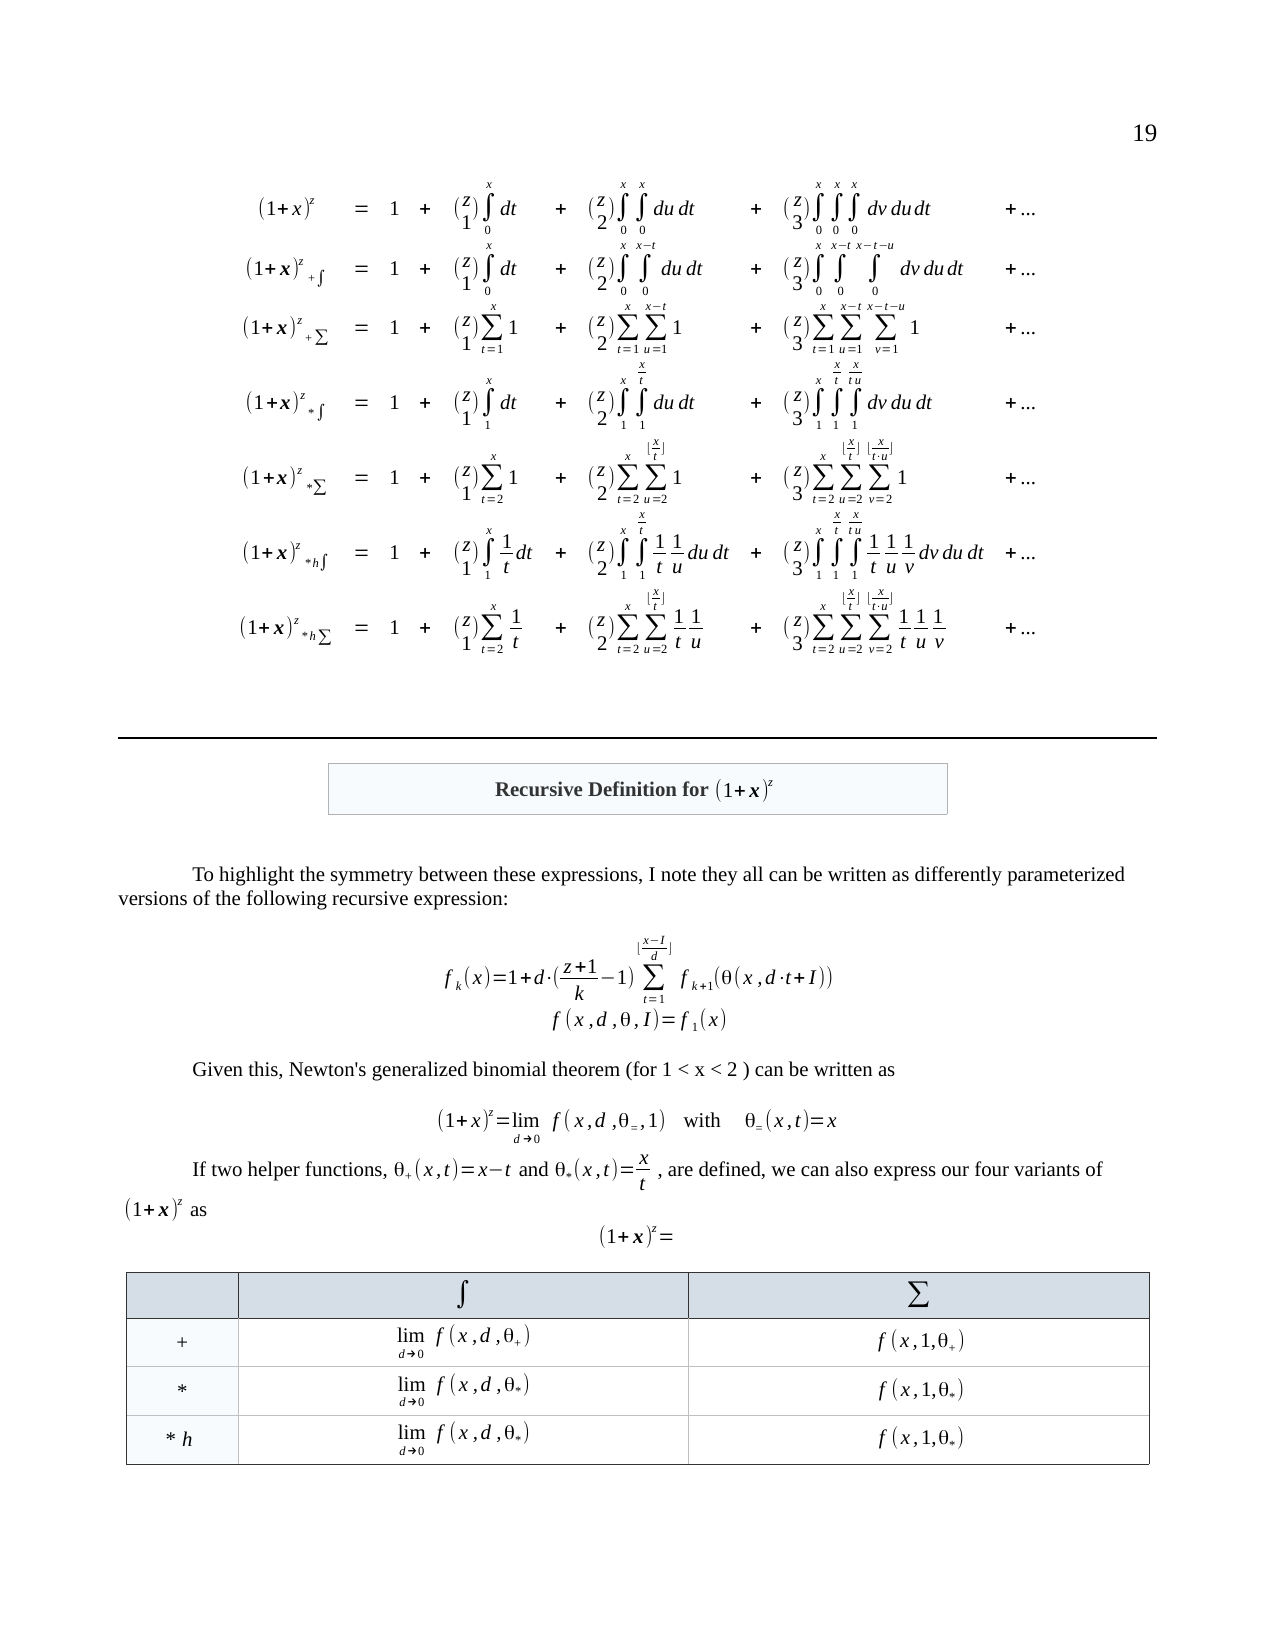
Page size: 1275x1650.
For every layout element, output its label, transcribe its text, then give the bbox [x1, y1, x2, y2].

table_cell + [127, 1319, 238, 1366]
table_cell [689, 1416, 1149, 1463]
table_cell [239, 1367, 688, 1415]
table_cell [689, 1367, 1149, 1415]
table_header [127, 1273, 238, 1318]
text If two helper functions,and, are defined, we can also express our four variants ofas [118, 1145, 1157, 1221]
table_header [239, 1273, 688, 1318]
table_cell [239, 1416, 688, 1463]
table_cell * [127, 1416, 238, 1463]
table_cell [689, 1319, 1149, 1366]
text Given this, Newton's generalized binomial theorem (for 1 < x < 2 ) can be written as [118, 1057, 1157, 1081]
table_cell * [127, 1367, 238, 1415]
text To highlight the symmetry between these expressions, I note they all can be written as differently parameterized versions of the following recursive expression: [118, 862, 1157, 910]
table_header [689, 1273, 1149, 1318]
table_cell [239, 1319, 688, 1366]
text Recursive Definition for [329, 764, 947, 814]
